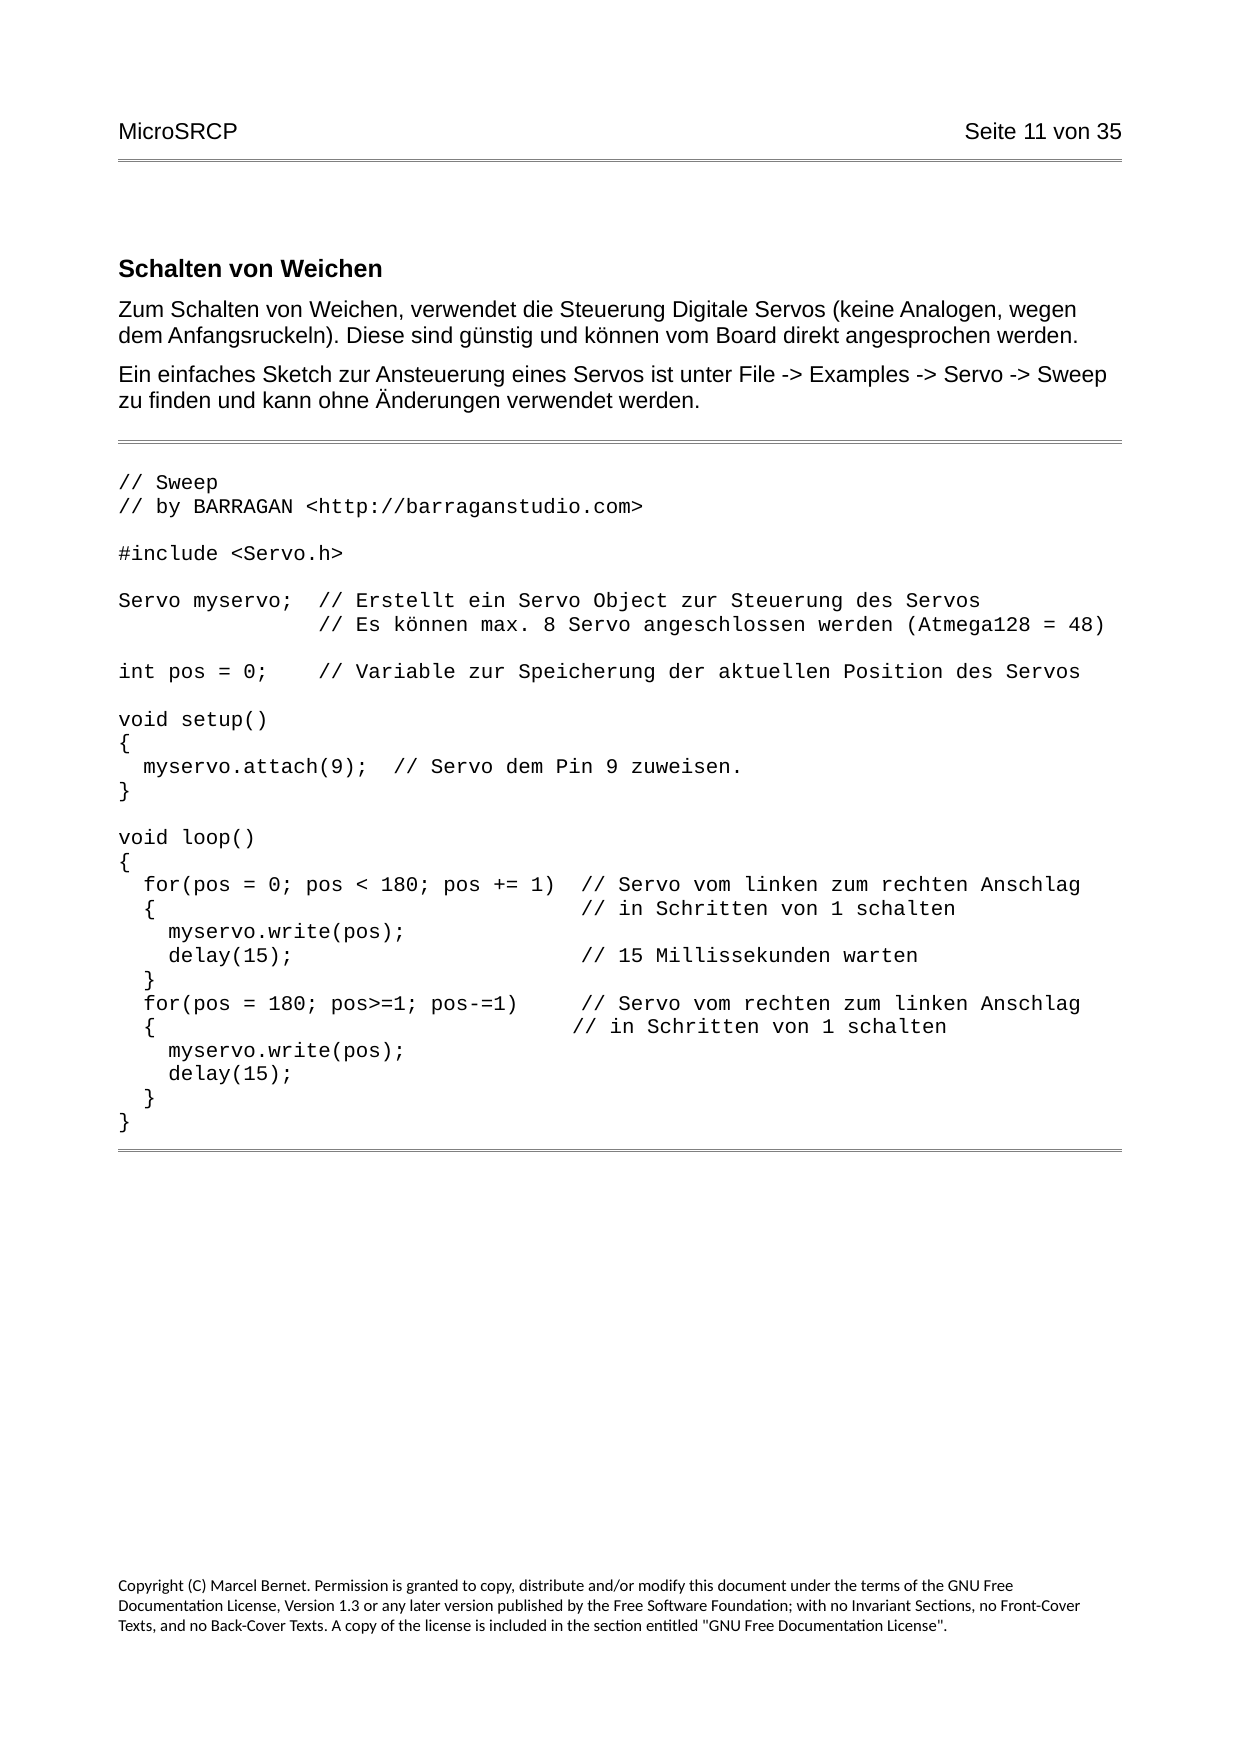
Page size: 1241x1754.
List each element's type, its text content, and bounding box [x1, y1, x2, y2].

text } [118, 969, 1122, 992]
text int pos = 0; // Variable zur Speicherung der aktuellen Position des Servos [118, 661, 1122, 685]
text } [118, 1111, 1122, 1134]
text { // in Schritten von 1 schalten [118, 898, 1122, 922]
text // by BARRAGAN <http://barraganstudio.com> [118, 496, 1122, 519]
text delay(15); // 15 Millissekunden warten [118, 945, 1122, 969]
text void setup() [118, 709, 1122, 732]
text void loop() [118, 827, 1122, 851]
text myservo.write(pos); [118, 922, 1122, 945]
text myservo.attach(9); // Servo dem Pin 9 zuweisen. [118, 756, 1122, 780]
text myservo.write(pos); [118, 1040, 1122, 1063]
text Servo myservo; // Erstellt ein Servo Object zur Steuerung des Servos [118, 591, 1122, 614]
text { [118, 851, 1122, 874]
text { [118, 732, 1122, 756]
text { // in Schritten von 1 schalten [118, 1016, 1122, 1040]
text // Sweep [118, 472, 1122, 496]
text } [118, 780, 1122, 803]
subtitle Schalten von Weichen [118, 254, 1122, 283]
text for(pos = 180; pos>=1; pos-=1) // Servo vom rechten zum linken Anschlag [118, 992, 1122, 1016]
text } [118, 1087, 1122, 1111]
text delay(15); [118, 1063, 1122, 1087]
text for(pos = 0; pos < 180; pos += 1) // Servo vom linken zum rechten Anschlag [118, 874, 1122, 898]
text Zum Schalten von Weichen, verwendet die Steuerung Digitale Servos (keine Analogen, wegen dem Anfangsruckeln). Diese sind günstig und können vom Board direkt angesprochen werden. [118, 296, 1122, 348]
text Ein einfaches Sketch zur Ansteuerung eines Servos ist unter File -> Examples -> Servo -> Sweep zu finden und kann ohne Änderungen verwendet werden. [118, 361, 1122, 414]
text // Es können max. 8 Servo angeschlossen werden (Atmega128 = 48) [118, 614, 1122, 638]
text #include <Servo.h> [118, 543, 1122, 567]
